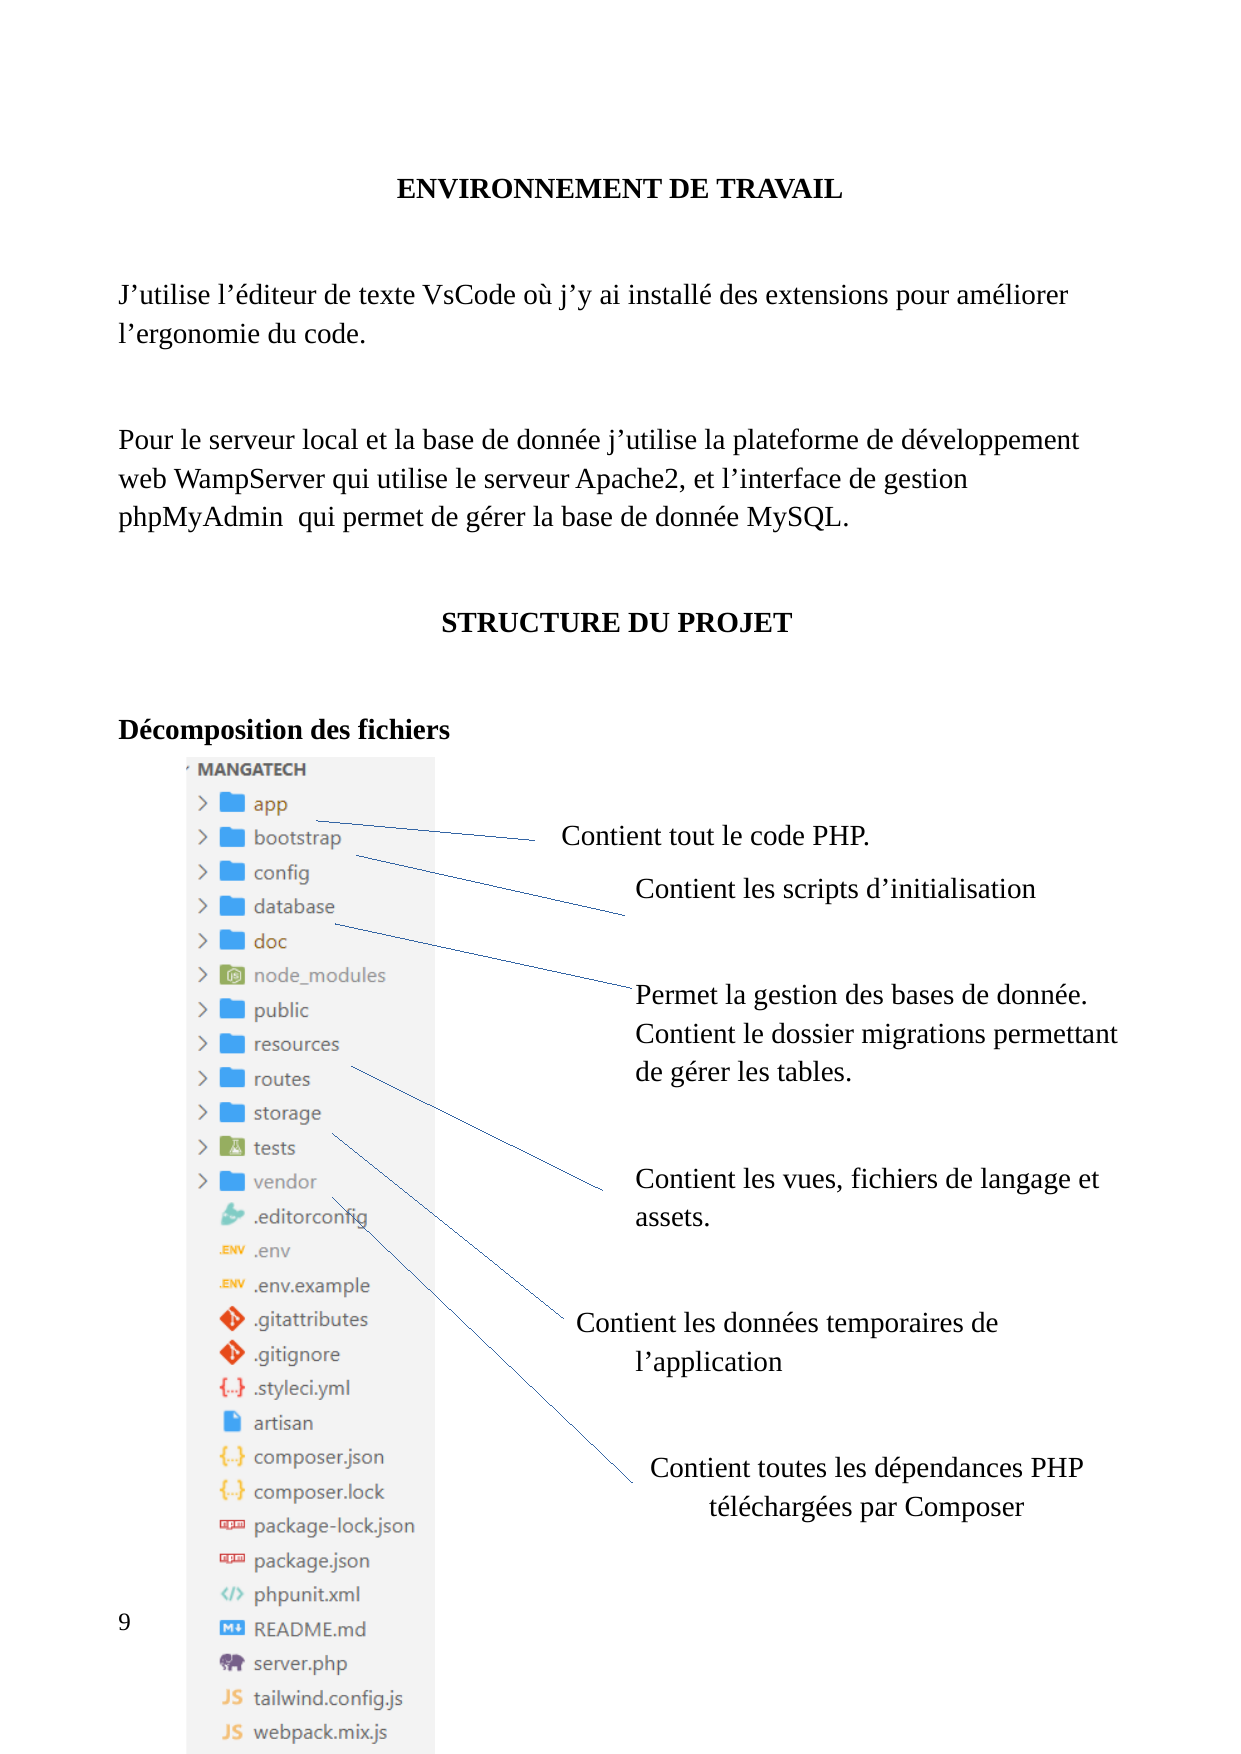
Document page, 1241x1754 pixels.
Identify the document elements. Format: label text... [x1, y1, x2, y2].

text [118, 1306, 186, 1378]
text Contient toutes les dépendances PHP téléchargées par Composer [435, 1450, 1122, 1522]
text [118, 871, 186, 905]
text STRUCTURE DU PROJET [118, 606, 1122, 639]
text Permet la gestion des bases de donnée. Contient le dossier migrations permettant de gérer les tables. [435, 977, 1122, 1088]
text Contient les vues, fichiers de langage et assets. [435, 1161, 1122, 1233]
text Contient les données temporaires de l’application [435, 1306, 1122, 1378]
text [118, 1161, 186, 1233]
picture [186, 757, 435, 1754]
text ENVIRONNEMENT DE TRAVAIL [118, 171, 1122, 205]
text Pour le serveur local et la base de donnée j’utilise la plateforme de développement web WampServer qui utilise le serveur Apache2, et l’interface de gestion phpMyAdmin qui permet de gérer la base de donnée MySQL. [118, 422, 1122, 533]
text J’utilise l’éditeur de texte VsCode où j’y ai installé des extensions pour améliorer l’ergonomie du code. [118, 277, 1122, 349]
text [118, 818, 186, 852]
text Contient tout le code PHP. [435, 818, 1122, 852]
text [118, 977, 186, 1088]
text Décomposition des fichiers [118, 712, 1122, 745]
text Contient les scripts d’initialisation [435, 871, 1122, 905]
text [118, 1450, 186, 1522]
